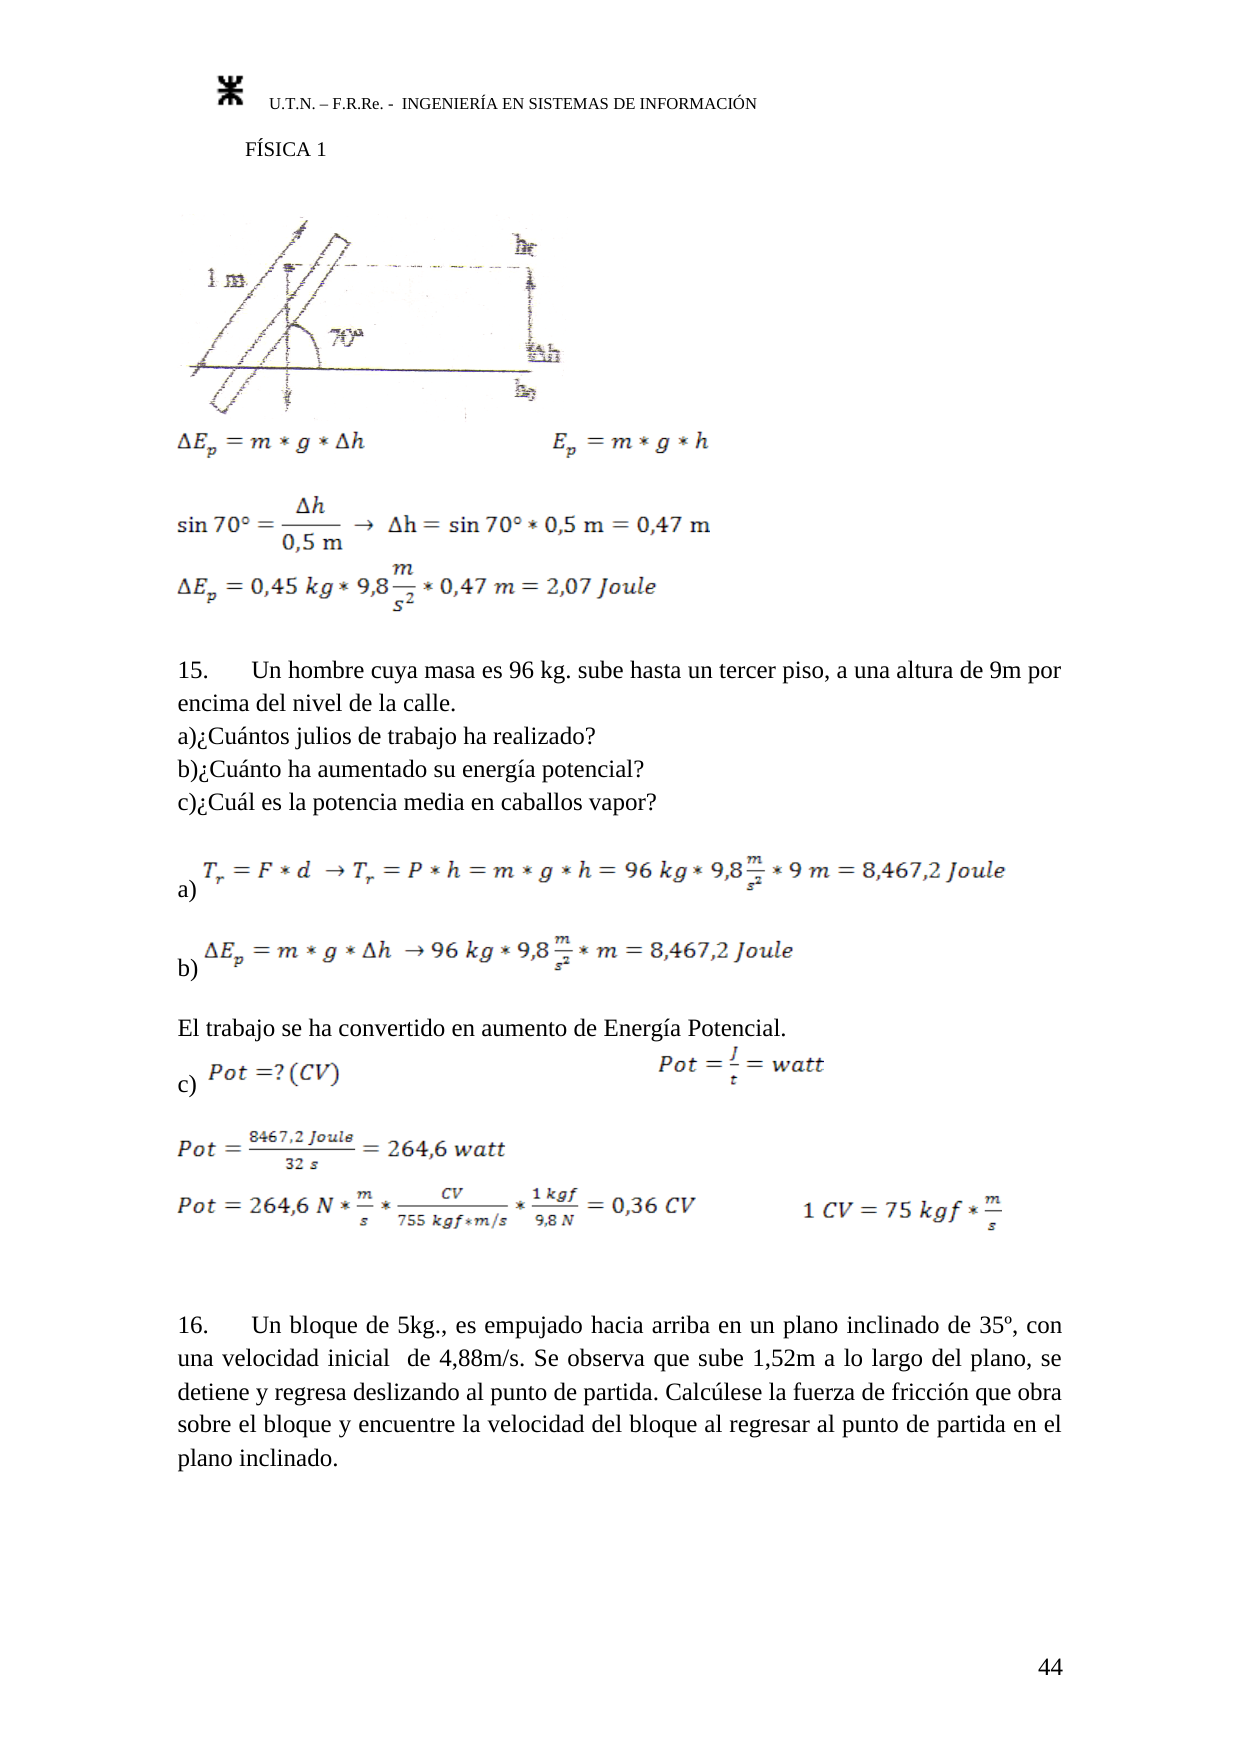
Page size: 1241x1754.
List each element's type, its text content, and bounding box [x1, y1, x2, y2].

text b)¿Cuánto ha aumentado su energía potencial? [177, 754, 1063, 783]
picture [177, 561, 657, 618]
text c) [177, 1046, 1063, 1181]
picture [658, 1046, 824, 1093]
picture [208, 1058, 340, 1093]
picture [552, 427, 709, 463]
picture [802, 1193, 1002, 1237]
text 16. Un bloque de 5kg., es empujado hacia arriba en un plano inclinado de 35º, con una velocidad inicial de 4,88m/s. Se observa que sube 1,52m a lo largo del plano, se detiene y regresa deslizando al punto de partida. Calcúlese la fuerza de fricción que obra sobre el bloque y encuentre la velocidad del bloque al regresar al punto de partida en el plano inclinado. [177, 1311, 1063, 1471]
picture [177, 1185, 696, 1237]
picture [203, 853, 1006, 897]
picture [177, 427, 365, 463]
text c)¿Cuál es la potencia media en caballos vapor? [177, 787, 1063, 816]
picture [177, 1128, 506, 1176]
text a)¿Cuántos julios de trabajo ha realizado? [177, 721, 1063, 750]
text a) [177, 853, 1063, 925]
text 15. Un hombre cuya masa es 96 kg. sube hasta un tercer piso, a una altura de 9m por encima del nivel de la calle. [177, 655, 1063, 717]
picture [177, 493, 710, 558]
picture [204, 933, 794, 977]
text El trabajo se ha convertido en aumento de Energía Potencial. [177, 1013, 1063, 1042]
text b) [177, 933, 1063, 1005]
picture [177, 214, 568, 423]
